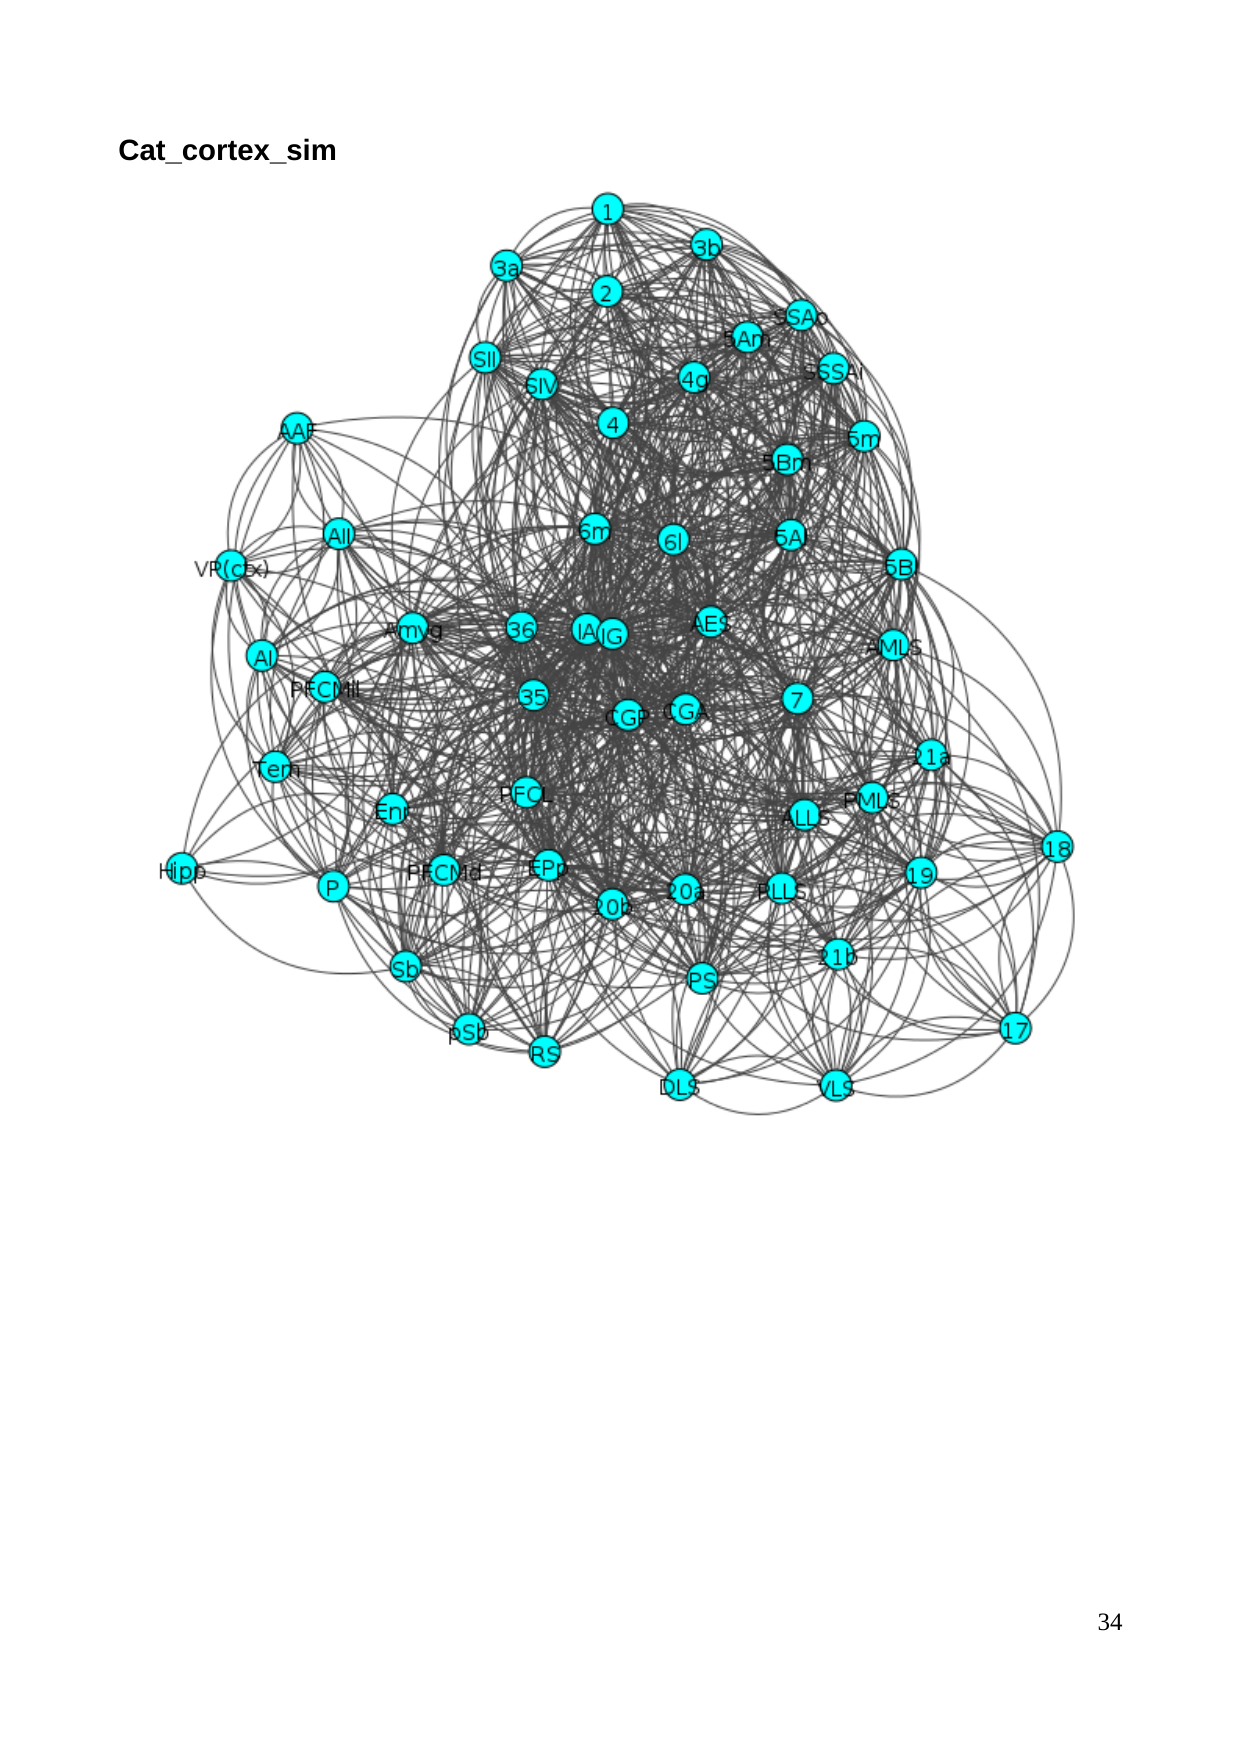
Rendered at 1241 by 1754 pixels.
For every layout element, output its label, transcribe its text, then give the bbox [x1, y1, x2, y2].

subtitle Cat_cortex_sim [118, 133, 1122, 166]
picture [151, 178, 1089, 1117]
